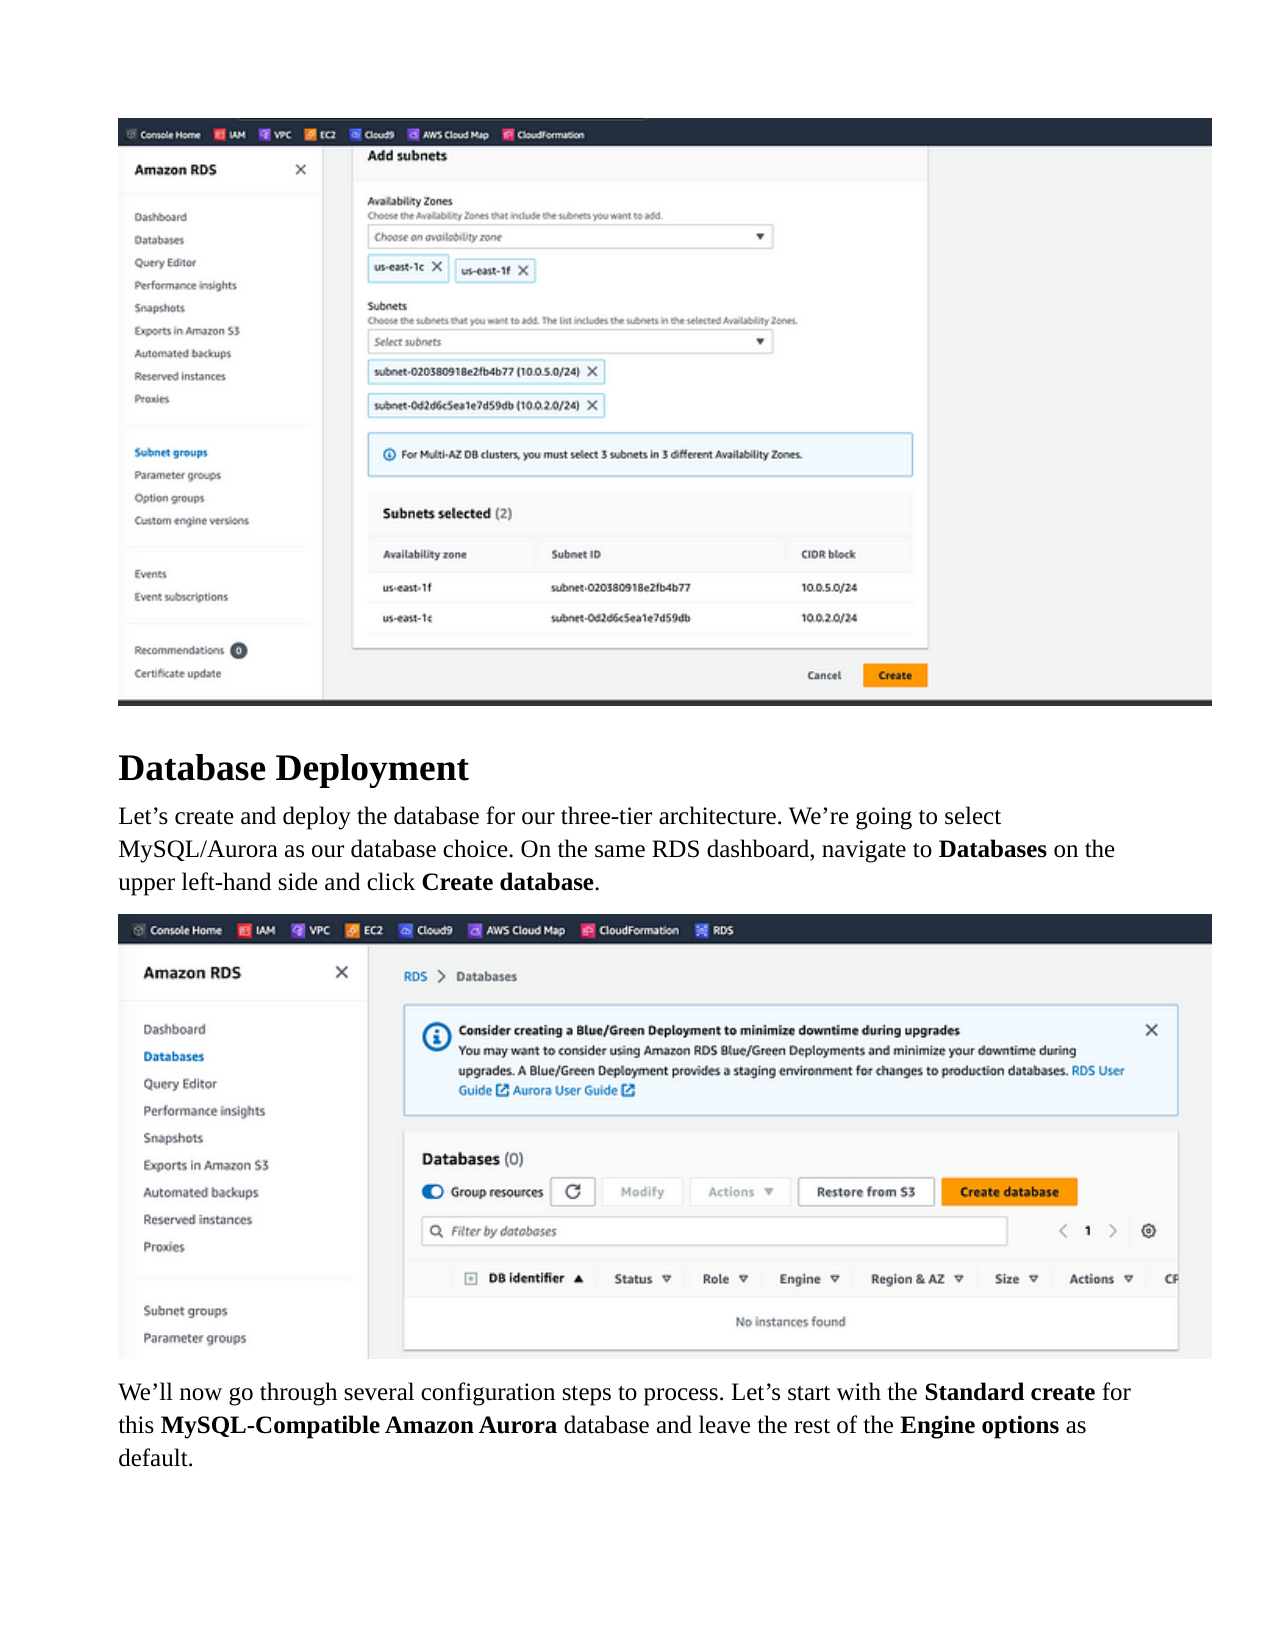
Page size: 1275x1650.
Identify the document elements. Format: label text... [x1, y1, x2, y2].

subtitle Database Deployment [118, 745, 1157, 788]
text Let’s create and deploy the database for our three-tier architecture. We’re going to select MySQL/Aurora as our database choice. On the same RDS dashboard, navigate to Databases on the upper left-hand side and click Create database. [118, 801, 1157, 896]
picture [118, 118, 1212, 706]
picture [118, 914, 1212, 1359]
text We’ll now go through several configuration steps to process. Let’s start with the Standard create for this MySQL-Compatible Amazon Aurora database and leave the rest of the Engine options as default. [118, 1377, 1157, 1472]
